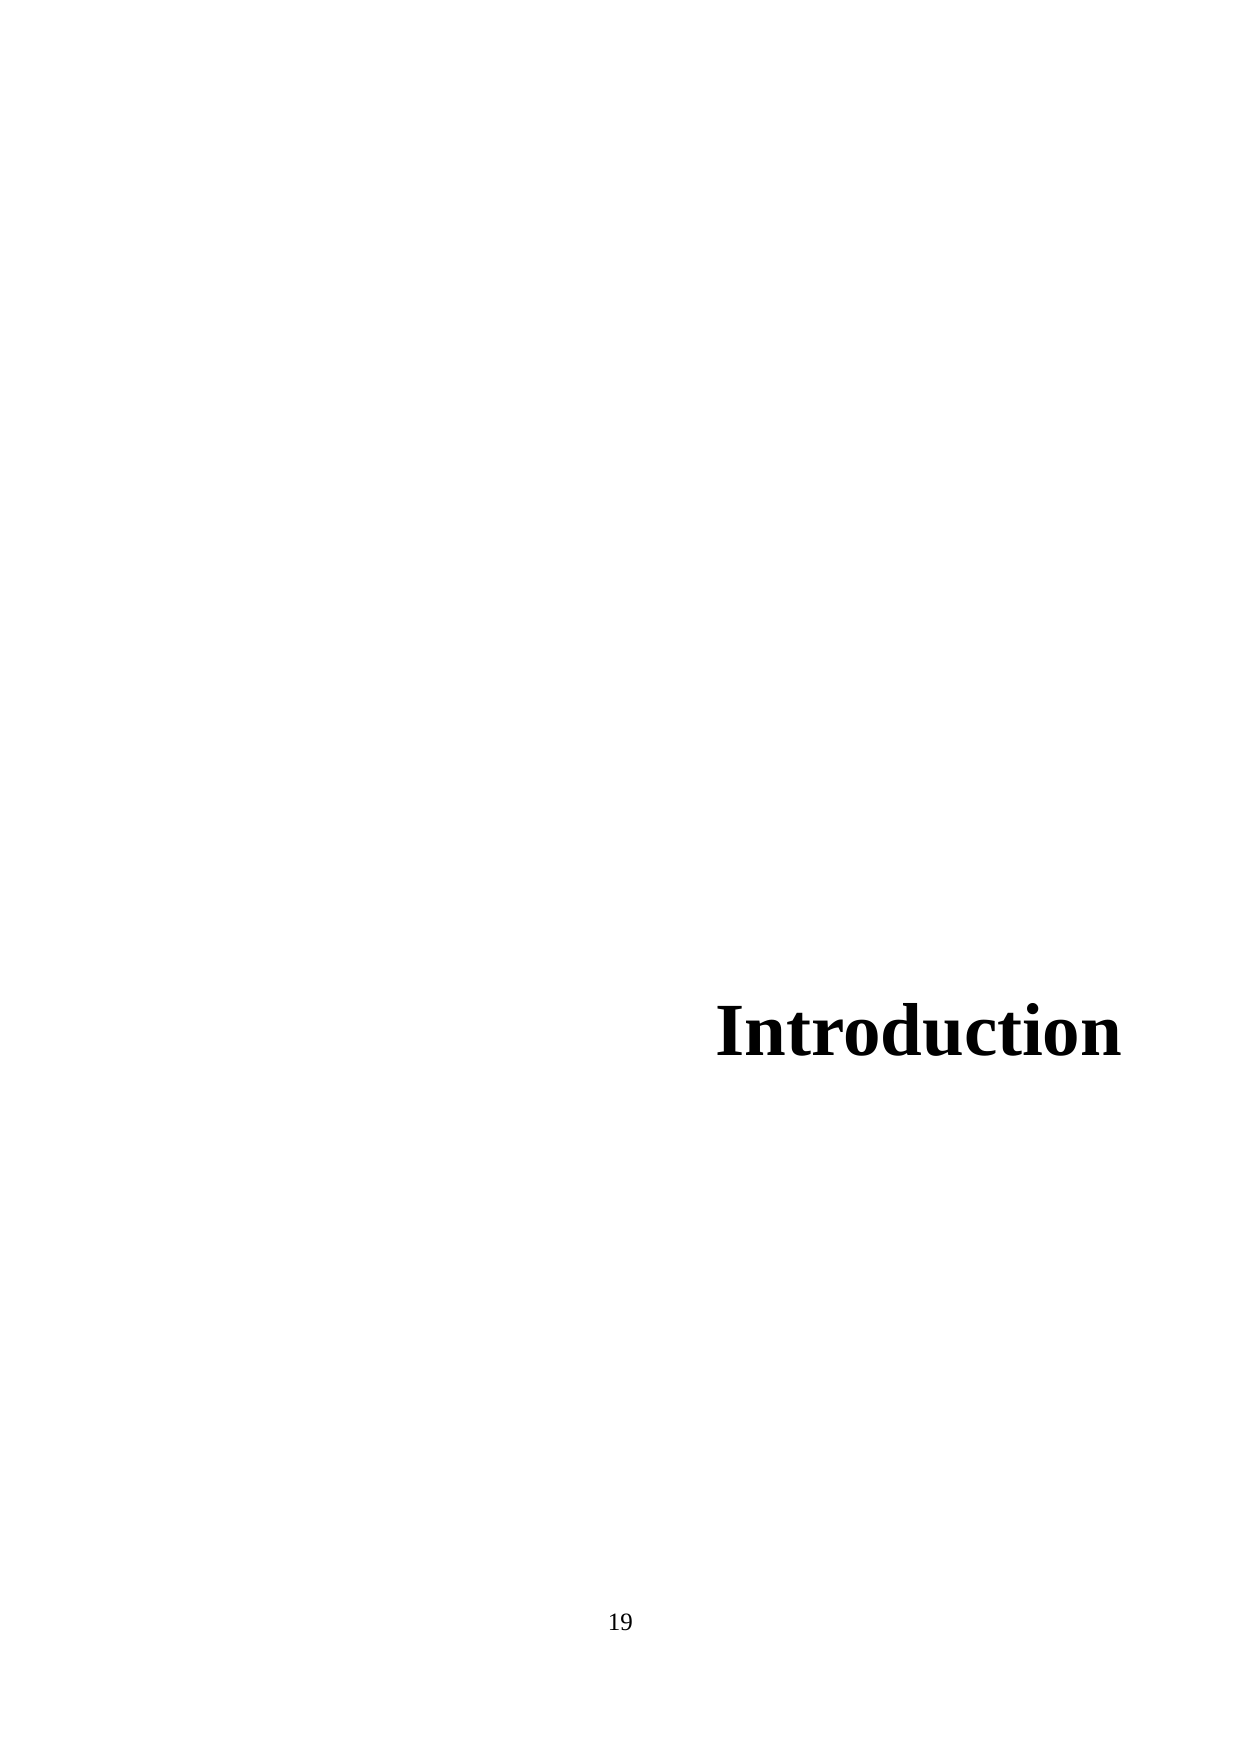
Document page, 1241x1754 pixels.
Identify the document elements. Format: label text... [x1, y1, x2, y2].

subtitle Introduction [118, 985, 1122, 1071]
